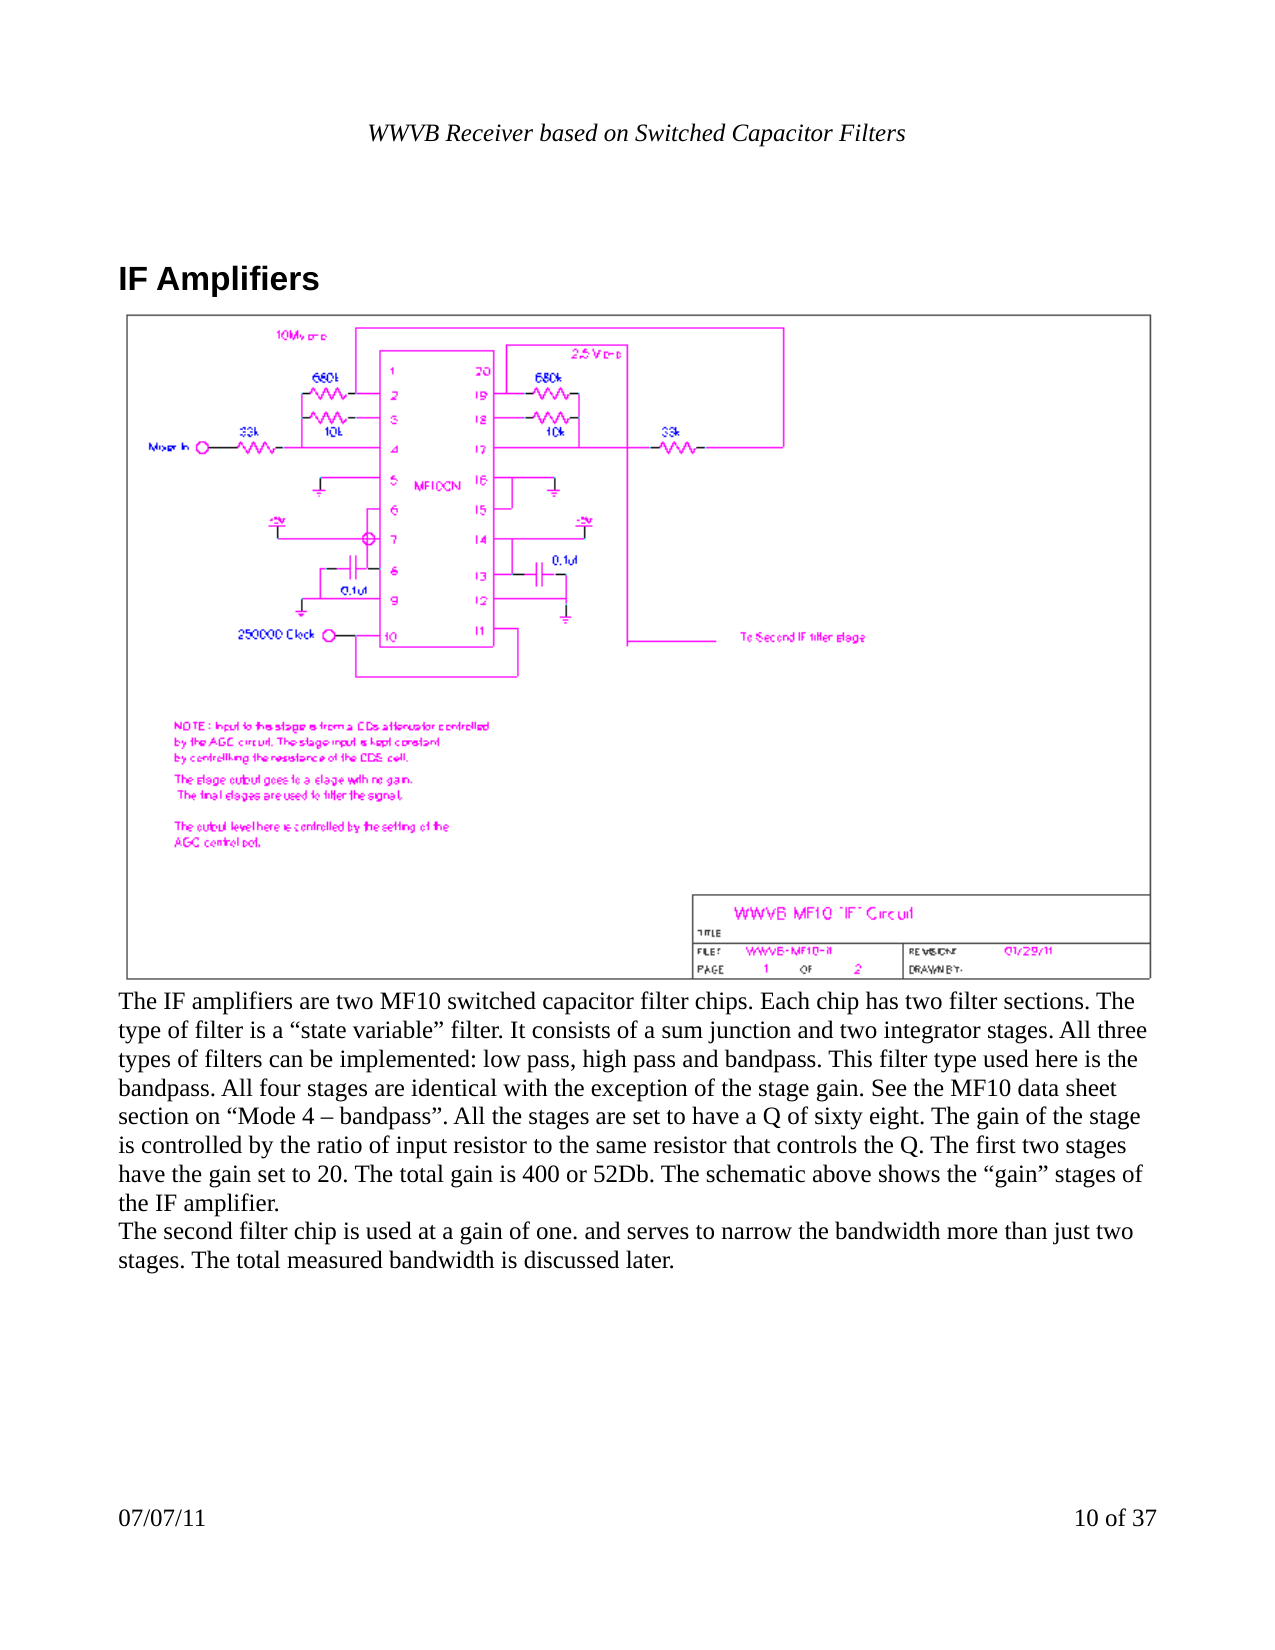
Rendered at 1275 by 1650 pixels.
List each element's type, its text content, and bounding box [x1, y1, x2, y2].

picture [118, 310, 1157, 987]
subtitle IF Amplifiers [118, 259, 1157, 297]
text The second filter chip is used at a gain of one. and serves to narrow the bandwidth more than just two stages. The total measured bandwidth is discussed later. [118, 1216, 1157, 1274]
text The IF amplifiers are two MF10 switched capacitor filter chips. Each chip has two filter sections. The type of filter is a “state variable” filter. It consists of a sum junction and two integrator stages. All three types of filters can be implemented: low pass, high pass and bandpass. This filter type used here is the bandpass. All four stages are identical with the exception of the stage gain. See the MF10 data sheet section on “Mode 4 – bandpass”. All the stages are set to have a Q of sixty eight. The gain of the stage is controlled by the ratio of input resistor to the same resistor that controls the Q. The first two stages have the gain set to 20. The total gain is 400 or 52Db. The schematic above shows the “gain” stages of the IF amplifier. [118, 987, 1157, 1216]
